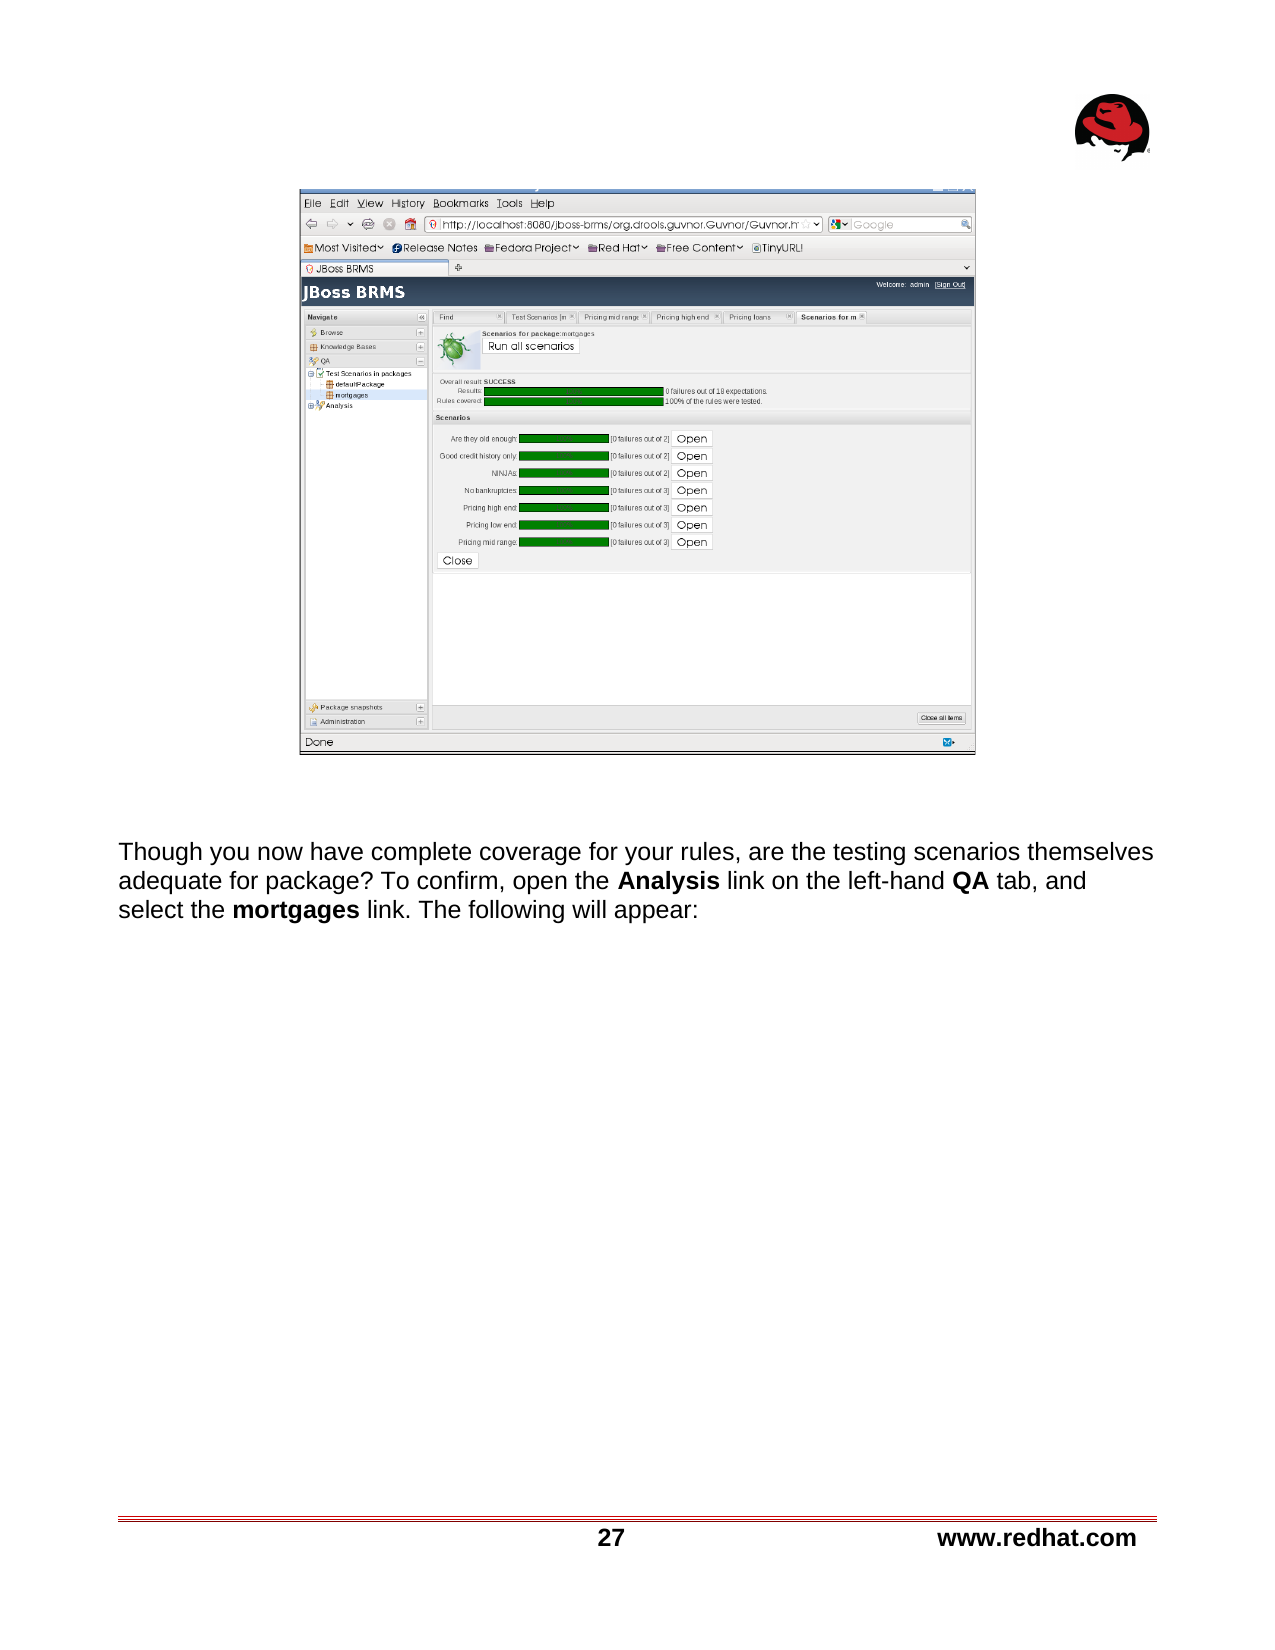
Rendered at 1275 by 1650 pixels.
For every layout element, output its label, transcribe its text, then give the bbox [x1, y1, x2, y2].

picture [299, 189, 976, 755]
picture [1075, 94, 1150, 170]
text Though you now have complete coverage for your rules, are the testing scenarios themselves adequate for package? To confirm, open the Analysis link on the left-hand QA tab, and select the mortgages link. The following will appear: [118, 837, 1157, 923]
